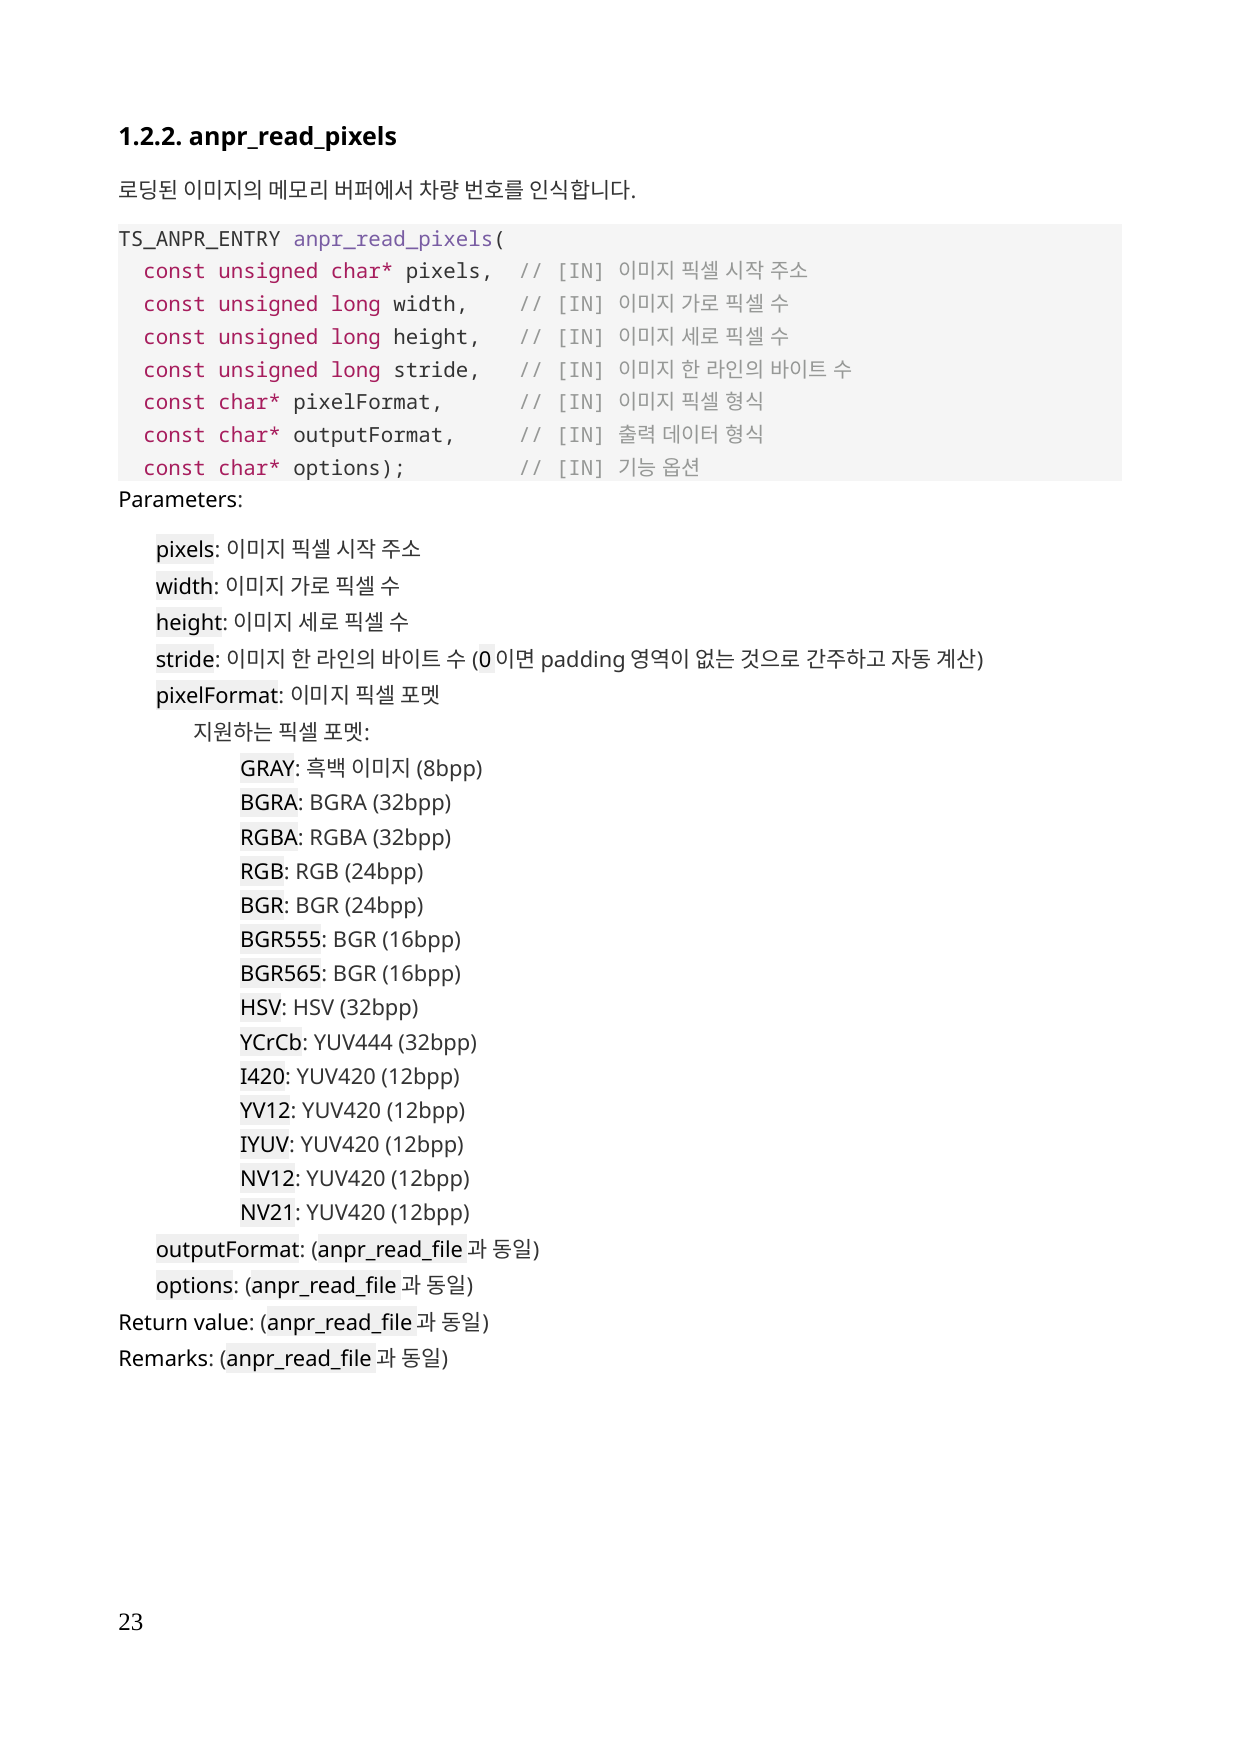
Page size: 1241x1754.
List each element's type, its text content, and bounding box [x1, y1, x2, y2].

text RGBA: RGBA (32bpp) [240, 822, 1122, 851]
text IYUV: YUV420 (12bpp) [240, 1129, 1122, 1159]
text options: (anpr_read_file과 동일) [156, 1268, 1122, 1300]
text NV21: YUV420 (12bpp) [240, 1197, 1122, 1227]
text stride: 이미지 한 라인의 바이트 수 (0이면 padding영역이 없는 것으로 간주하고 자동 계산) [156, 642, 1122, 673]
text const char* outputFormat, // [IN] 출력 데이터 형식 [118, 418, 1122, 449]
text NV12: YUV420 (12bpp) [240, 1163, 1122, 1193]
text const unsigned char* pixels, // [IN] 이미지 픽셀 시작 주소 [118, 255, 1122, 285]
text pixelFormat: 이미지 픽셀 포멧 [156, 678, 1122, 710]
text GRAY: 흑백 이미지 (8bpp) [240, 751, 1122, 783]
text YCrCb: YUV444 (32bpp) [240, 1027, 1122, 1056]
text TS_ANPR_ENTRY anpr_read_pixels( [118, 224, 1122, 252]
text Return value: (anpr_read_file과 동일) Remarks: (anpr_read_file과 동일) [118, 1304, 1122, 1373]
text YV12: YUV420 (12bpp) [240, 1095, 1122, 1125]
text I420: YUV420 (12bpp) [240, 1061, 1122, 1091]
text 지원하는 픽셀 포멧: [193, 714, 1122, 746]
text BGR555: BGR (16bpp) [240, 924, 1122, 954]
text const char* pixelFormat, // [IN] 이미지 픽셀 형식 [118, 386, 1122, 416]
text const unsigned long width, // [IN] 이미지 가로 픽셀 수 [118, 287, 1122, 318]
text const unsigned long stride, // [IN] 이미지 한 라인의 바이트 수 [118, 353, 1122, 383]
text BGR565: BGR (16bpp) [240, 958, 1122, 988]
text const char* options); // [IN] 기능 옵션 [118, 451, 1122, 481]
text BGRA: BGRA (32bpp) [240, 787, 1122, 817]
text pixels: 이미지 픽셀 시작 주소 [156, 532, 1122, 564]
text outputFormat: (anpr_read_file과 동일) [156, 1232, 1122, 1263]
text HSV: HSV (32bpp) [240, 992, 1122, 1022]
text const unsigned long height, // [IN] 이미지 세로 픽셀 수 [118, 320, 1122, 351]
text height: 이미지 세로 픽셀 수 [156, 605, 1122, 637]
text Parameters: [118, 484, 1122, 513]
subtitle 1.2.2. anpr_read_pixels [118, 118, 1122, 152]
text RGB: RGB (24bpp) [240, 856, 1122, 886]
text width: 이미지 가로 픽셀 수 [156, 569, 1122, 600]
text BGR: BGR (24bpp) [240, 890, 1122, 920]
text 로딩된 이미지의 메모리 버퍼에서 차량 번호를 인식합니다. [118, 173, 1122, 205]
